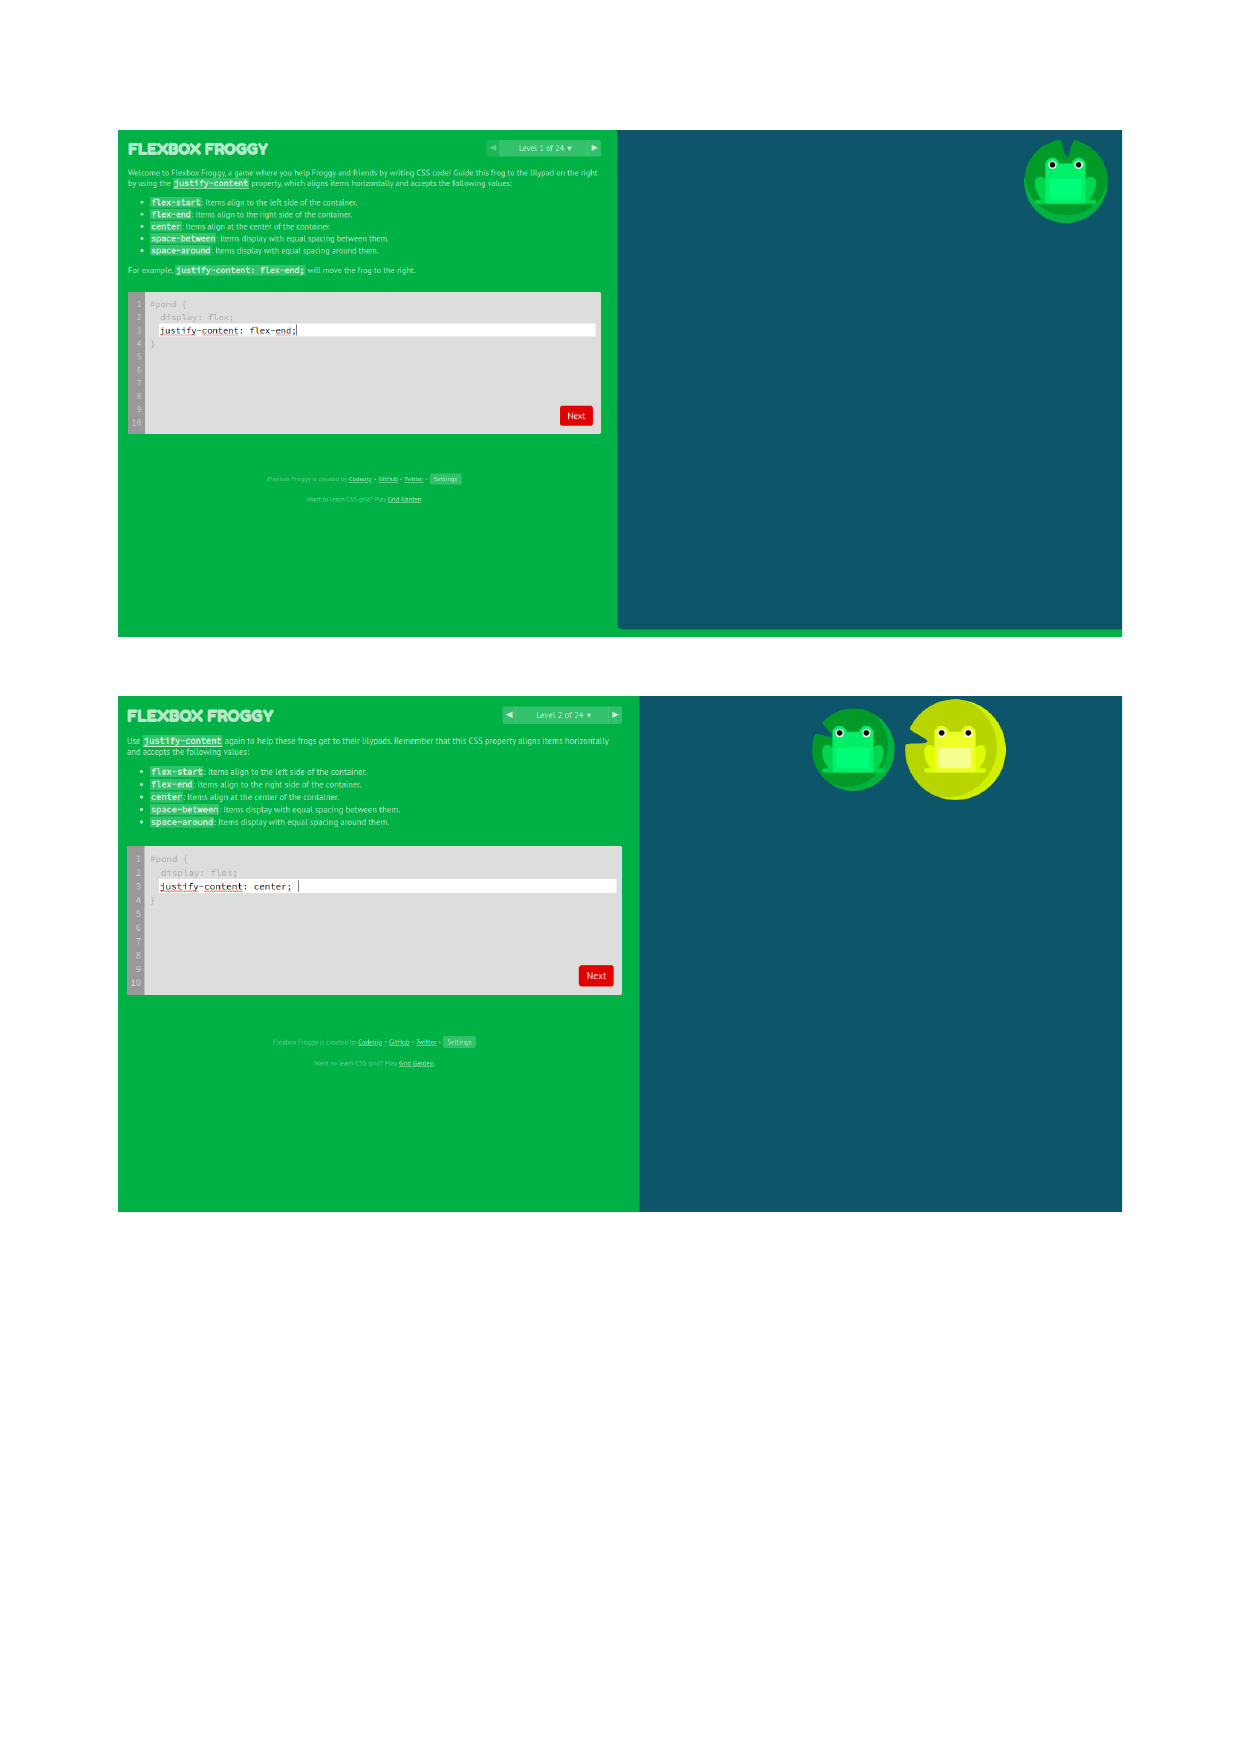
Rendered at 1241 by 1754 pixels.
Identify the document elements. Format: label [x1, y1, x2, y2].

picture [118, 696, 1123, 1212]
picture [118, 130, 1123, 637]
